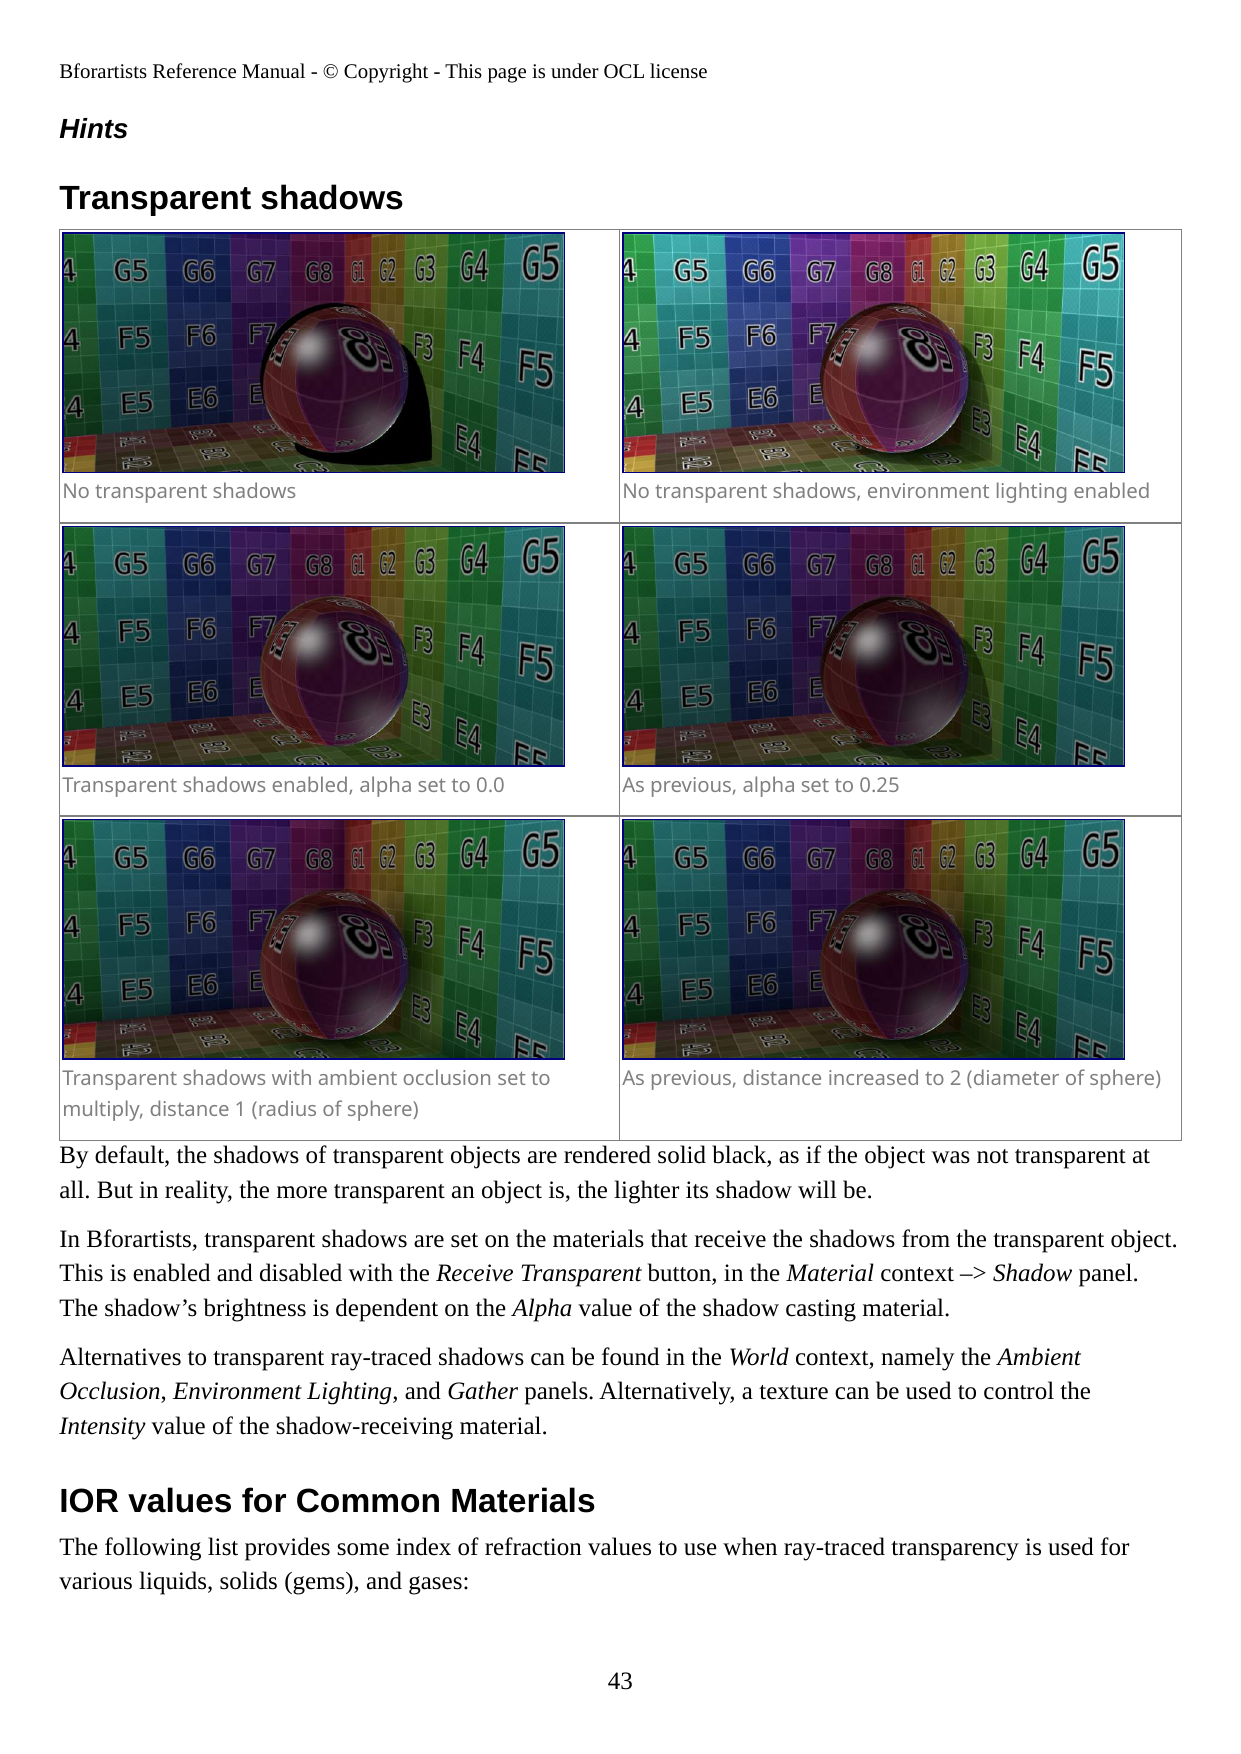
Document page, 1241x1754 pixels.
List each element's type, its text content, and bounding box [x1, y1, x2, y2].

text In Bforartists, transparent shadows are set on the materials that receive the shadows from the transparent object. This is enabled and disabled with the Receive Transparent button, in the Material context –> Shadow panel. The shadow’s brightness is dependent on the Alpha value of the shadow casting material. [59, 1224, 1181, 1322]
picture [624, 234, 1124, 472]
picture [64, 527, 564, 765]
table_header No transparent shadows, environment lighting enabled [620, 230, 1181, 522]
table_header No transparent shadows [60, 230, 619, 522]
subtitle Hints [59, 113, 1181, 144]
picture [624, 820, 1124, 1058]
table_cell As previous, alpha set to 0.25 [620, 524, 1181, 815]
table_cell As previous, distance increased to 2 (diameter of sphere) [620, 817, 1181, 1140]
subtitle IOR values for Common Materials [59, 1481, 1181, 1519]
picture [64, 234, 564, 472]
subtitle Transparent shadows [59, 178, 1181, 216]
text Alternatives to transparent ray-traced shadows can be found in the World context, namely the Ambient Occlusion, Environment Lighting, and Gather panels. Alternatively, a texture can be used to control the Intensity value of the shadow-receiving material. [59, 1342, 1181, 1439]
picture [624, 527, 1124, 765]
picture [64, 820, 564, 1058]
text By default, the shadows of transparent objects are rendered solid black, as if the object was not transparent at all. But in reality, the more transparent an object is, the lighter its shadow will be. [59, 1141, 1181, 1203]
table_cell Transparent shadows with ambient occlusion set to multiply, distance 1 (radius of sphere) [60, 817, 619, 1140]
text The following list provides some index of refraction values to use when ray-traced transparency is used for various liquids, solids (gems), and gases: [59, 1532, 1181, 1595]
table_cell Transparent shadows enabled, alpha set to 0.0 [60, 524, 619, 815]
